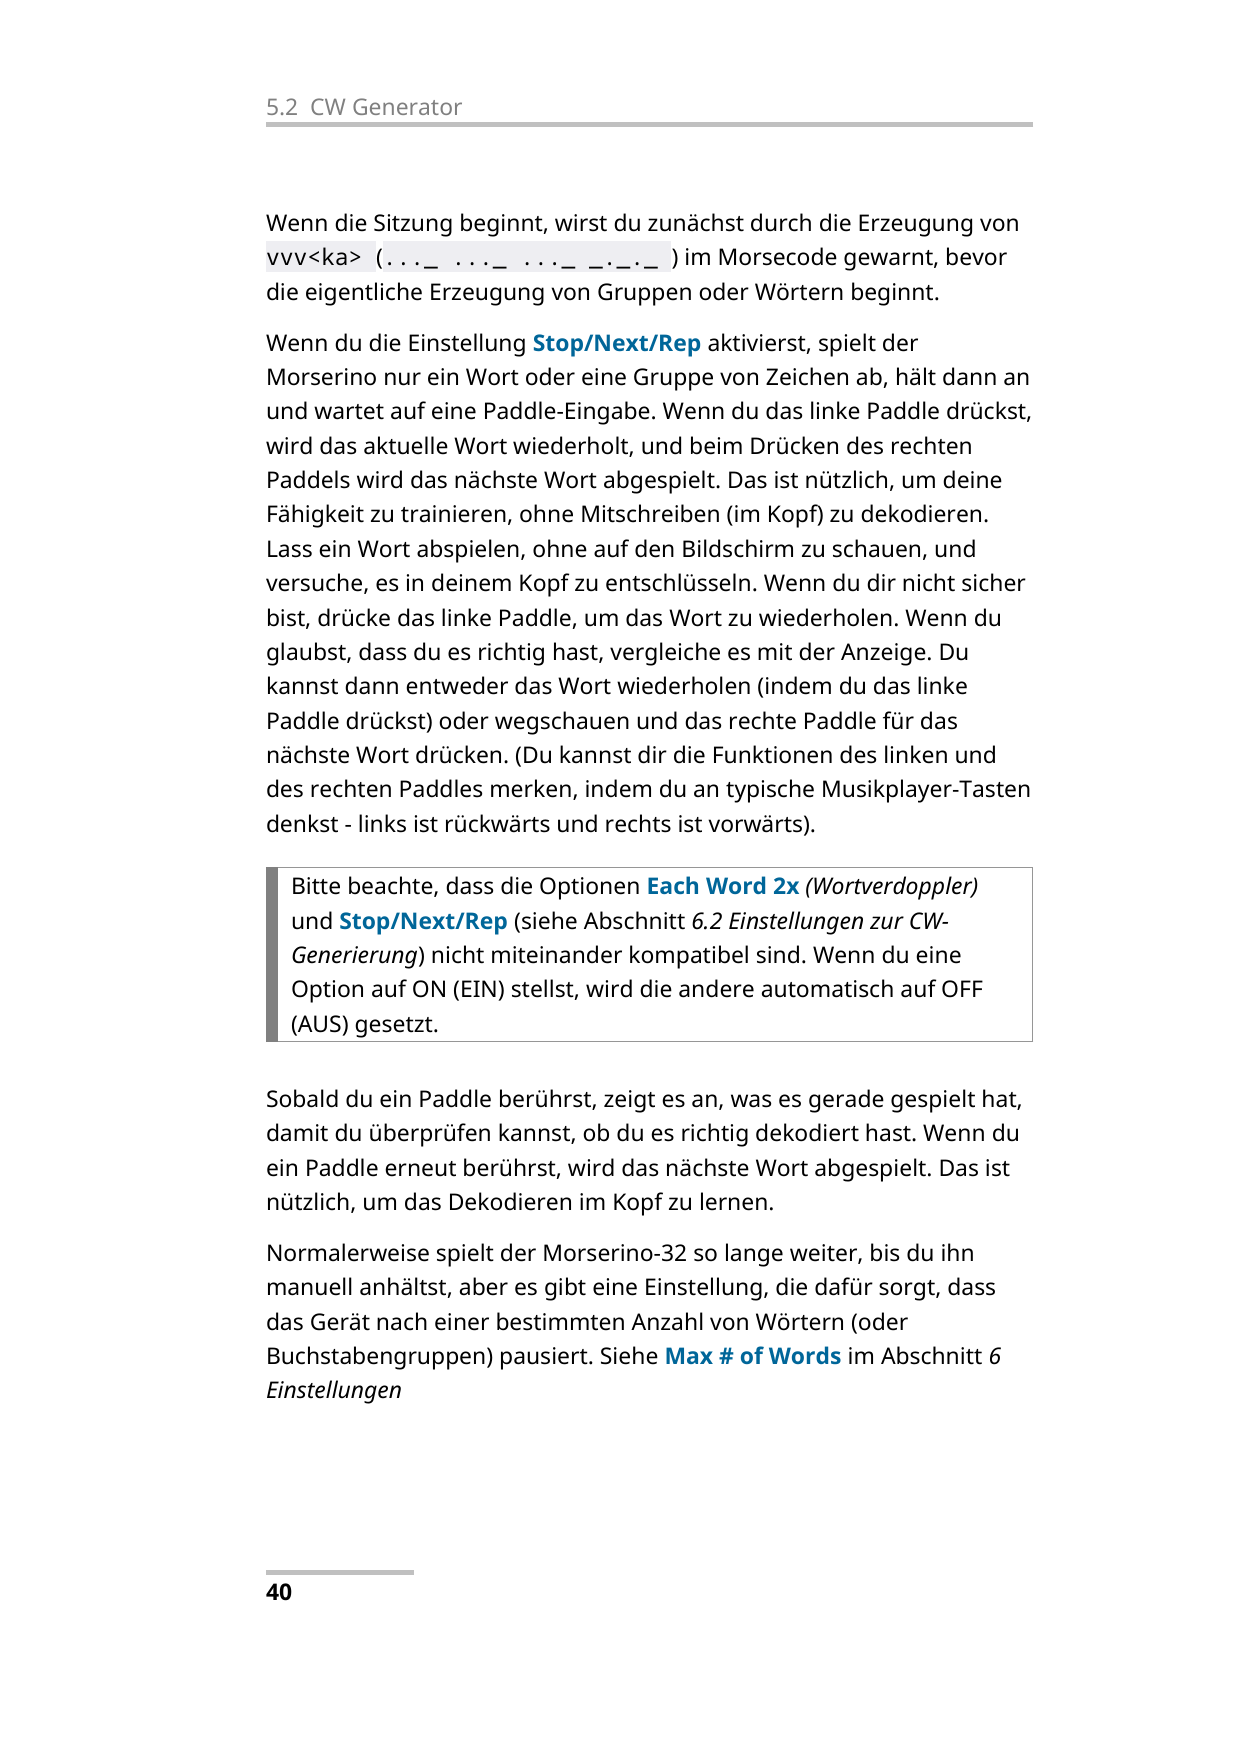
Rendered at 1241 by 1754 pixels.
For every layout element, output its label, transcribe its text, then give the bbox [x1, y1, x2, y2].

text Wenn du die Einstellung Stop/Next/Rep aktivierst, spielt der Morserino nur ein Wort oder eine Gruppe von Zeichen ab, hält dann an und wartet auf eine Paddle-Eingabe. Wenn du das linke Paddle drückst, wird das aktuelle Wort wiederholt, und beim Drücken des rechten Paddels wird das nächste Wort abgespielt. Das ist nützlich, um deine Fähigkeit zu trainieren, ohne Mitschreiben (im Kopf) zu dekodieren. Lass ein Wort abspielen, ohne auf den Bildschirm zu schauen, und versuche, es in deinem Kopf zu entschlüsseln. Wenn du dir nicht sicher bist, drücke das linke Paddle, um das Wort zu wiederholen. Wenn du glaubst, dass du es richtig hast, vergleiche es mit der Anzeige. Du kannst dann entweder das Wort wiederholen (indem du das linke Paddle drückst) oder wegschauen und das rechte Paddle für das nächste Wort drücken. (Du kannst dir die Funktionen des linken und des rechten Paddles merken, indem du an typische Musikplayer-Tasten denkst - links ist rückwärts und rechts ist vorwärts). [266, 327, 1033, 839]
text Normalerweise spielt der Morserino-32 so lange weiter, bis du ihn manuell anhältst, aber es gibt eine Einstellung, die dafür sorgt, dass das Gerät nach einer bestimmten Anzahl von Wörtern (oder Buchstabengruppen) pausiert. Siehe Max # of Words im Abschnitt 6 Einstellungen [266, 1237, 1033, 1406]
text Wenn die Sitzung beginnt, wirst du zunächst durch die Erzeugung von vvv<ka> (..._ ..._ ..._ _._._ ) im Morsecode gewarnt, bevor die eigentliche Erzeugung von Gruppen oder Wörtern beginnt. [266, 207, 1033, 307]
text Sobald du ein Paddle berührst, zeigt es an, was es gerade gespielt hat, damit du überprüfen kannst, ob du es richtig dekodiert hast. Wenn du ein Paddle erneut berührst, wird das nächste Wort abgespielt. Das ist nützlich, um das Dekodieren im Kopf zu lernen. [266, 1083, 1033, 1217]
text Bitte beachte, dass die Optionen Each Word 2x (Wortverdoppler) und Stop/Next/Rep (siehe Abschnitt 6.2 Einstellungen zur CW-Generierung) nicht miteinander kompatibel sind. Wenn du eine Option auf ON (EIN) stellst, wird die andere automatisch auf OFF (AUS) gesetzt. [278, 868, 1032, 1041]
